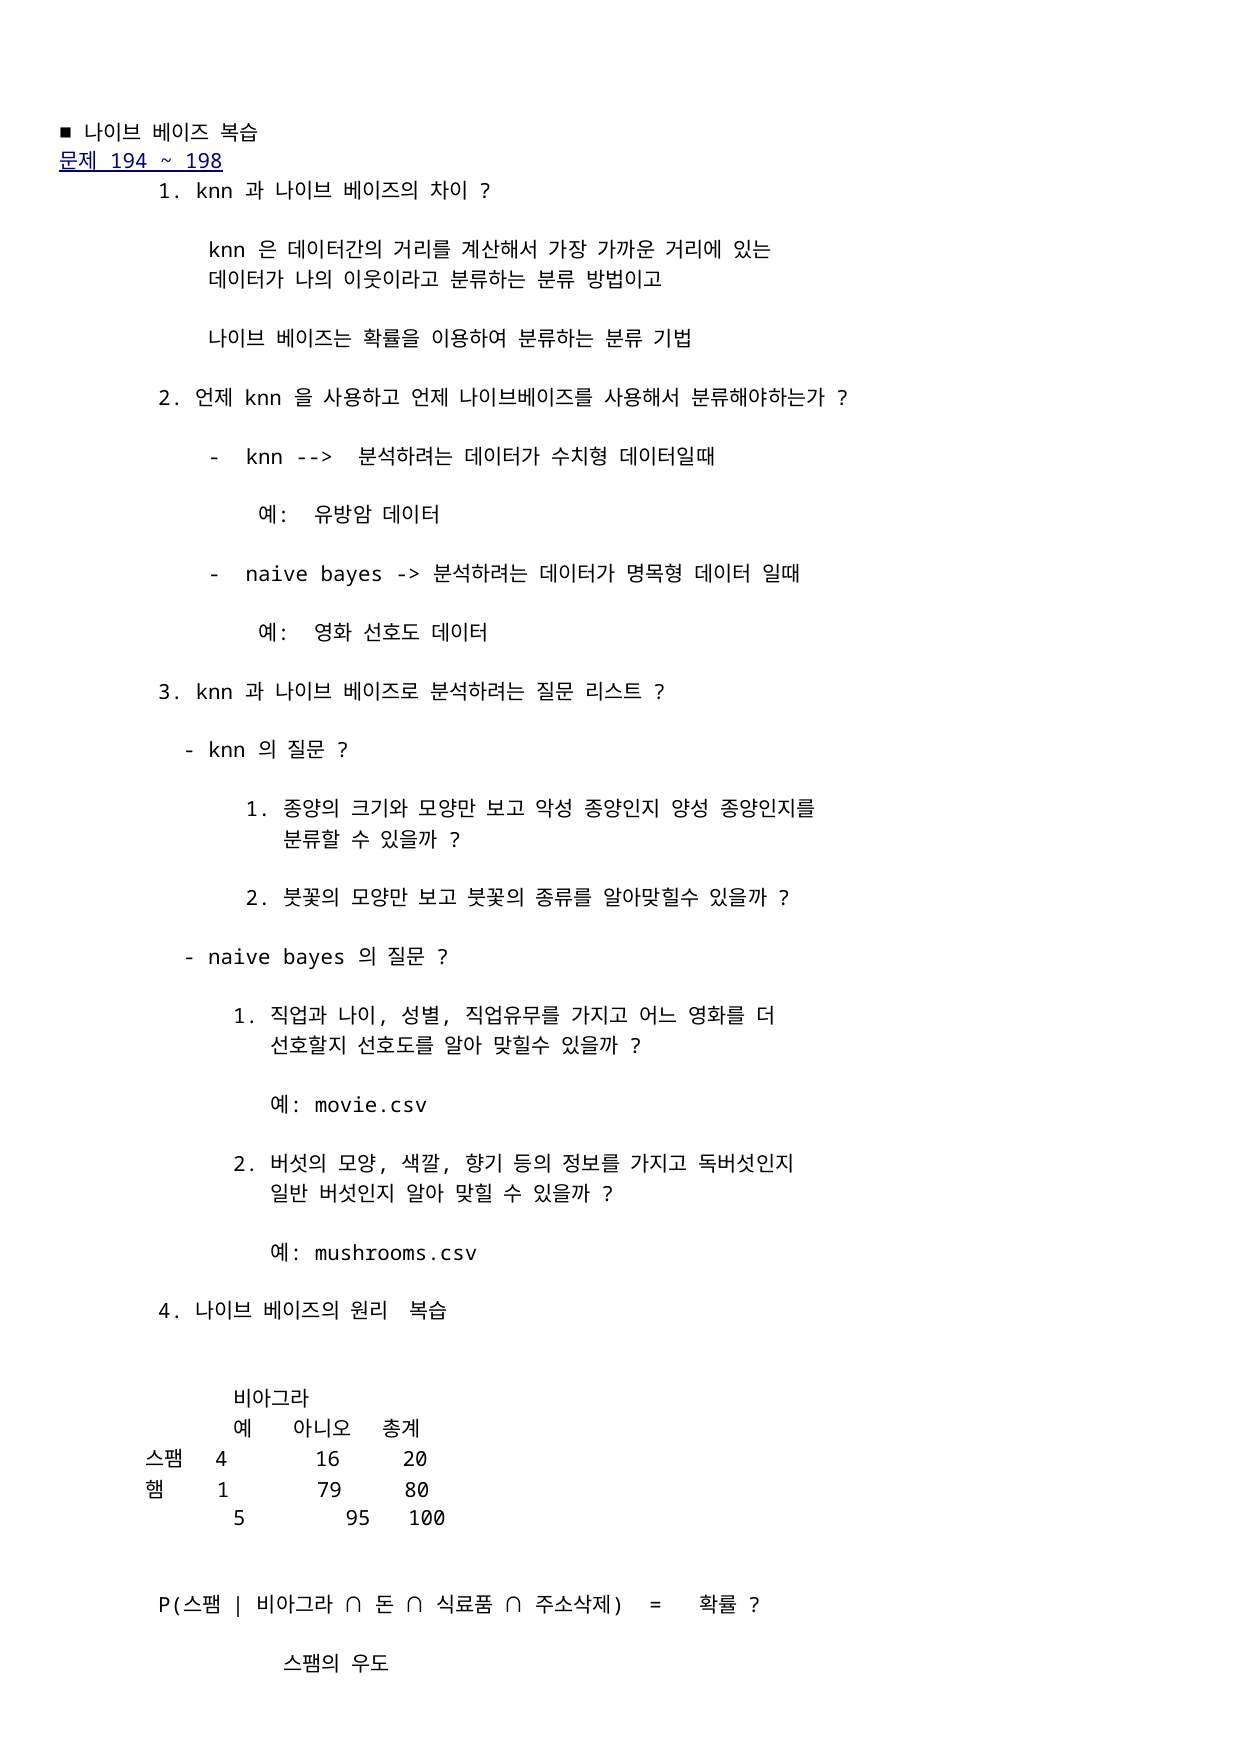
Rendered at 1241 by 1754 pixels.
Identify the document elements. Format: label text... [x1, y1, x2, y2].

text 데이터가 나의 이웃이라고 분류하는 분류 방법이고 [59, 264, 1181, 294]
text 햄 1 79 80 [59, 1473, 1181, 1503]
text - knn 의 질문 ? [59, 734, 1181, 764]
text 예: 유방암 데이터 [59, 499, 1181, 529]
text 분류할 수 있을까 ? [59, 823, 1181, 853]
text - naive bayes 의 질문 ? [59, 940, 1181, 971]
text - naive bayes -> 분석하려는 데이터가 명목형 데이터 일때 [59, 557, 1181, 588]
text 문제 194 ~ 198 [59, 146, 1181, 175]
text 1. knn 과 나이브 베이즈의 차이 ? [59, 175, 1181, 205]
text 4. 나이브 베이즈의 원리 복습 [59, 1295, 1181, 1325]
text 3. knn 과 나이브 베이즈로 분석하려는 질문 리스트 ? [59, 675, 1181, 705]
text 나이브 베이즈는 확률을 이용하여 분류하는 분류 기법 [59, 322, 1181, 353]
text - knn --> 분석하려는 데이터가 수치형 데이터일때 [59, 440, 1181, 470]
text 5 95 100 [59, 1503, 1181, 1532]
text 스팸 4 16 20 [59, 1442, 1181, 1473]
text 예 아니오 총계 [59, 1412, 1181, 1442]
text 예: 영화 선호도 데이터 [59, 616, 1181, 647]
text 스팸의 우도 [59, 1647, 1181, 1677]
text 일반 버섯인지 알아 맞힐 수 있을까 ? [59, 1177, 1181, 1207]
text 2. 언제 knn 을 사용하고 언제 나이브베이즈를 사용해서 분류해야하는가 ? [59, 381, 1181, 412]
text 예: mushrooms.csv [59, 1236, 1181, 1266]
text 선호할지 선호도를 알아 맞힐수 있을까 ? [59, 1029, 1181, 1060]
text P(스팸 | 비아그라 ∩ 돈 ∩ 식료품 ∩ 주소삭제) = 확률 ? [59, 1588, 1181, 1619]
text 예: movie.csv [59, 1088, 1181, 1118]
text 비아그라 [59, 1382, 1181, 1412]
text ■ 나이브 베이즈 복습 [59, 116, 1181, 146]
text 2. 버섯의 모양, 색깔, 향기 등의 정보를 가지고 독버섯인지 [59, 1147, 1181, 1177]
text 1. 종양의 크기와 모양만 보고 악성 종양인지 양성 종양인지를 [59, 792, 1181, 823]
text knn 은 데이터간의 거리를 계산해서 가장 가까운 거리에 있는 [59, 233, 1181, 264]
text 2. 붓꽃의 모양만 보고 붓꽃의 종류를 알아맞힐수 있을까 ? [59, 882, 1181, 912]
text 1. 직업과 나이, 성별, 직업유무를 가지고 어느 영화를 더 [59, 999, 1181, 1029]
